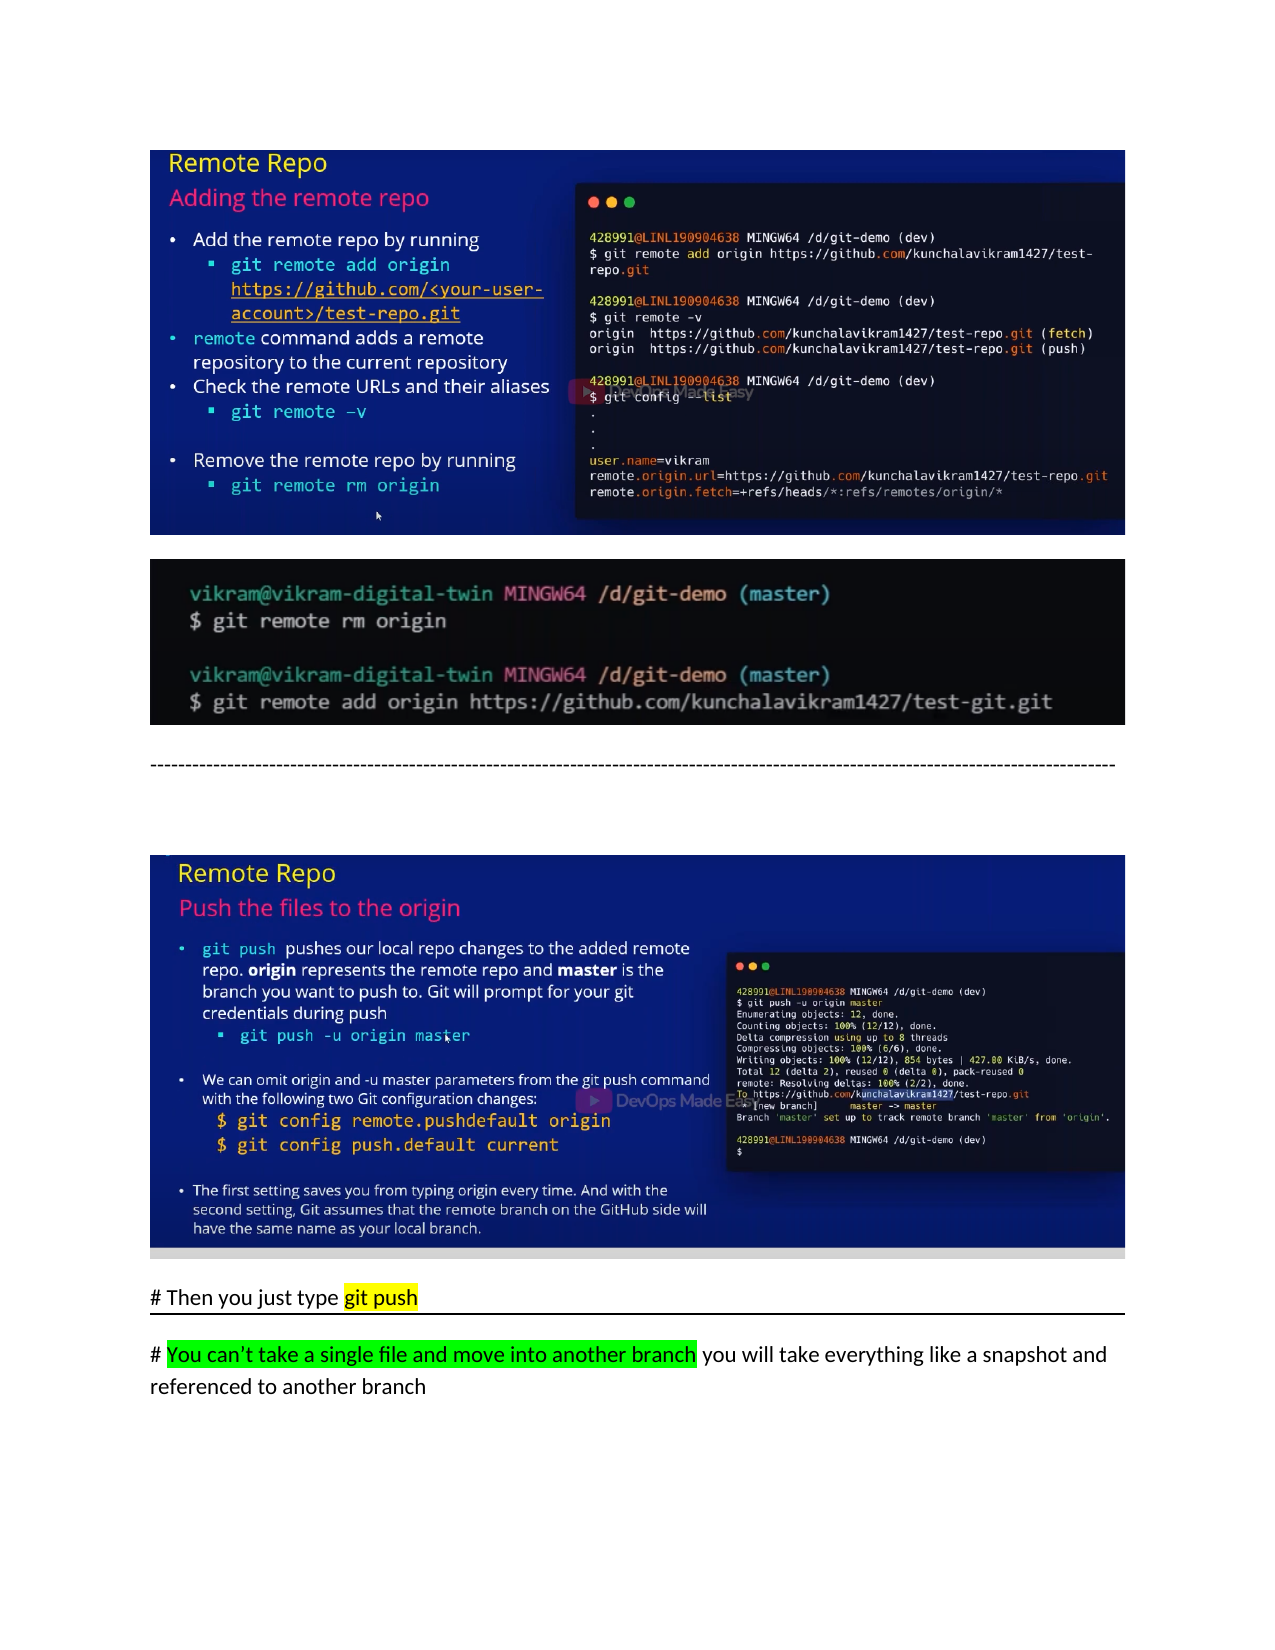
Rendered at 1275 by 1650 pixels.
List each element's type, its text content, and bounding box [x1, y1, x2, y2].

text # You can’t take a single file and move into another branch you will take everything like a snapshot and referenced to another branch [150, 1340, 1125, 1400]
text # Then you just type git push [150, 1283, 1125, 1313]
text ------------------------------------------------------------------------------------------------------------------------------------------ [150, 750, 1125, 778]
